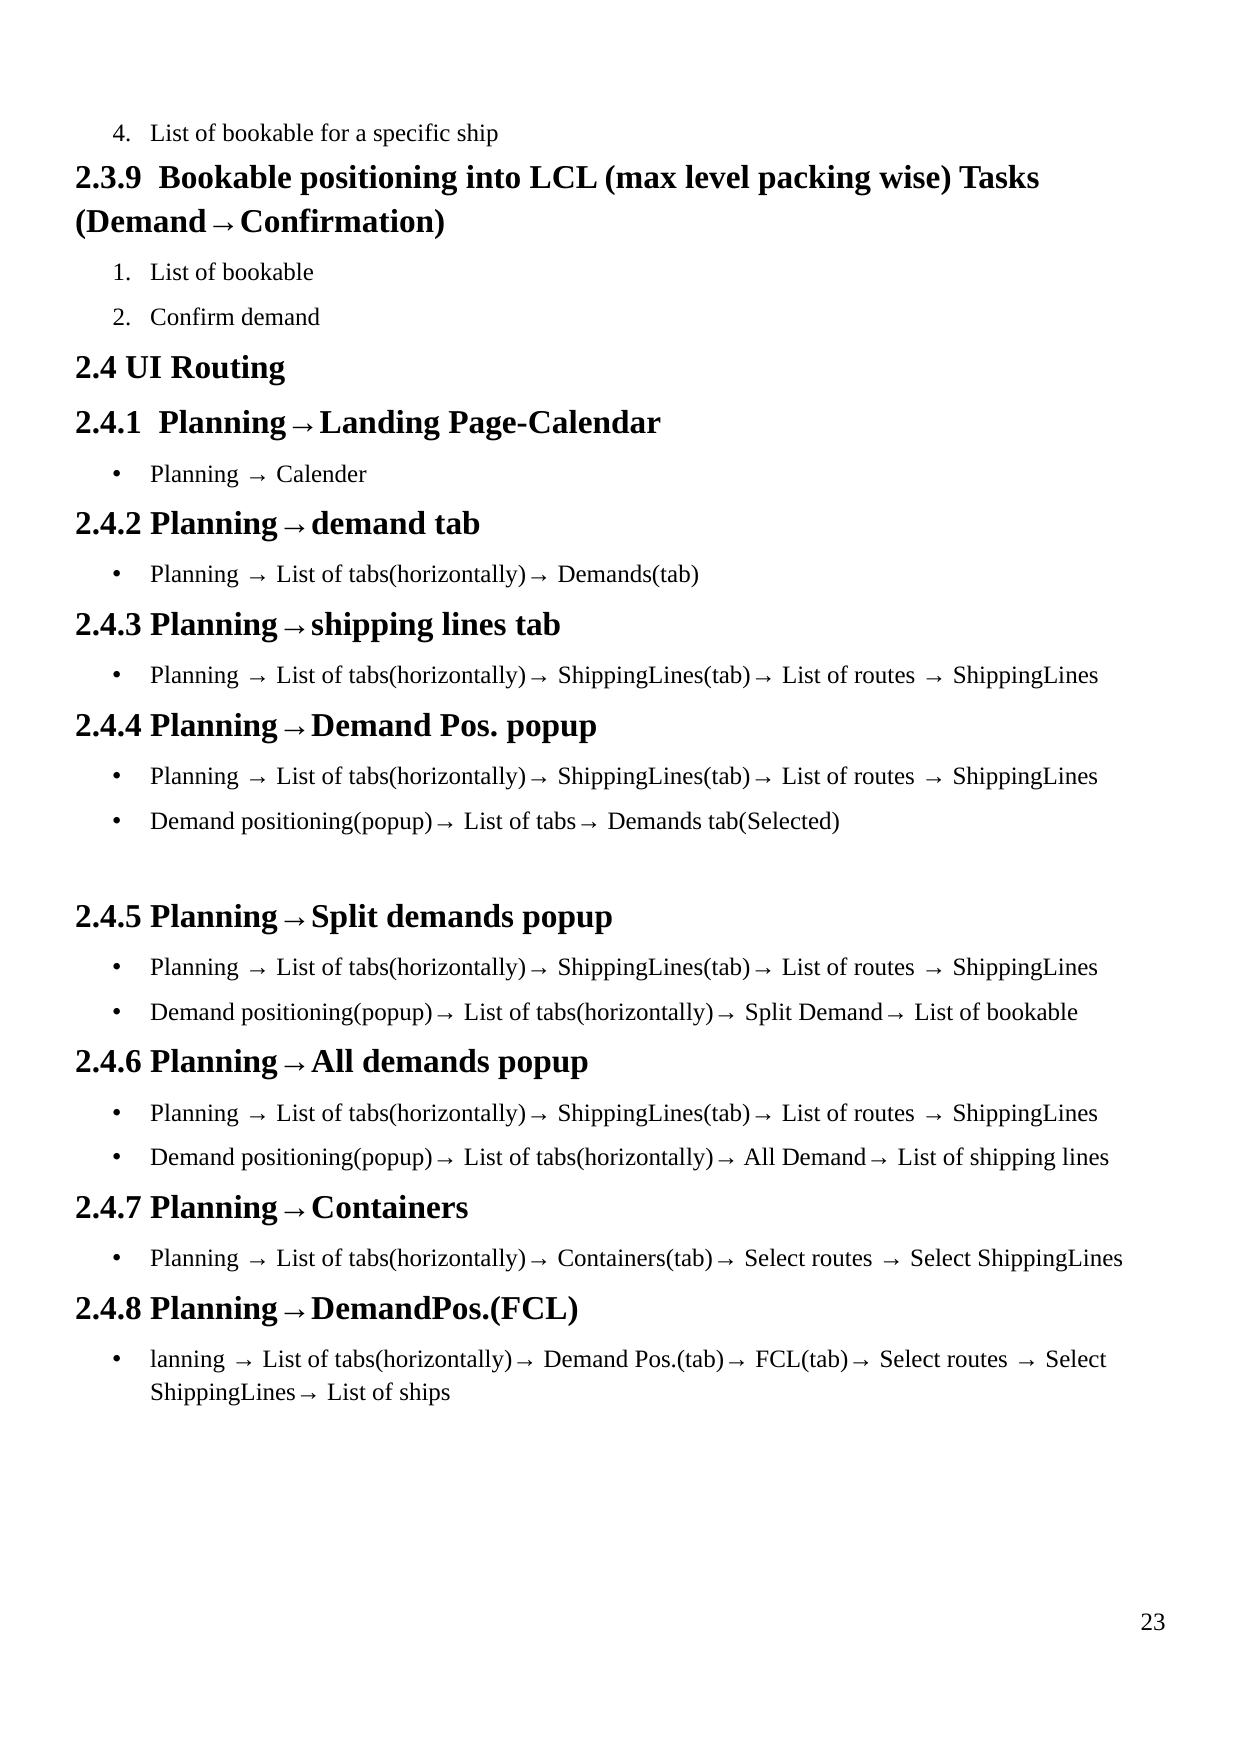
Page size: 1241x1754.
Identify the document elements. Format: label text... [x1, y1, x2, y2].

list lanning → List of tabs(horizontally)→ Demand Pos.(tab)→ FCL(tab)→ Select routes → Select ShippingLines→ List of ships [112, 1344, 1165, 1406]
text 2.4 UI Routing [75, 347, 1165, 385]
list Planning → List of tabs(horizontally)→ ShippingLines(tab)→ List of routes → ShippingLines [112, 1098, 1165, 1126]
list Planning → List of tabs(horizontally)→ Demands(tab) [112, 559, 1165, 588]
text 2.3.9 Bookable positioning into LCL (max level packing wise) Tasks (Demand→Confirmation) [75, 157, 1165, 239]
list Planning → List of tabs(horizontally)→ Containers(tab)→ Select routes → Select ShippingLines [112, 1243, 1165, 1272]
text 2.4.1 Planning→Landing Page-Calendar [75, 403, 1165, 441]
list Planning → List of tabs(horizontally)→ ShippingLines(tab)→ List of routes → ShippingLines [112, 952, 1165, 981]
list Planning → Calender [112, 459, 1165, 487]
text 2.4.6 Planning→All demands popup [75, 1042, 1165, 1080]
text 2.4.4 Planning→Demand Pos. popup [75, 705, 1165, 744]
list Planning → List of tabs(horizontally)→ ShippingLines(tab)→ List of routes → ShippingLines [112, 761, 1165, 790]
list List of bookable for a specific ship [112, 118, 1165, 147]
list Demand positioning(popup)→ List of tabs→ Demands tab(Selected) [112, 806, 1165, 835]
text 2.4.5 Planning→Split demands popup [75, 896, 1165, 934]
list Confirm demand [112, 302, 1165, 331]
text 2.4.2 Planning→demand tab [75, 504, 1165, 542]
list Demand positioning(popup)→ List of tabs(horizontally)→ All Demand→ List of shipping lines [112, 1142, 1165, 1171]
text 2.4.7 Planning→Containers [75, 1187, 1165, 1226]
text 2.4.8 Planning→DemandPos.(FCL) [75, 1288, 1165, 1327]
text 2.4.3 Planning→shipping lines tab [75, 604, 1165, 643]
list Planning → List of tabs(horizontally)→ ShippingLines(tab)→ List of routes → ShippingLines [112, 660, 1165, 689]
list Demand positioning(popup)→ List of tabs(horizontally)→ Split Demand→ List of bookable [112, 997, 1165, 1026]
list List of bookable [112, 257, 1165, 286]
